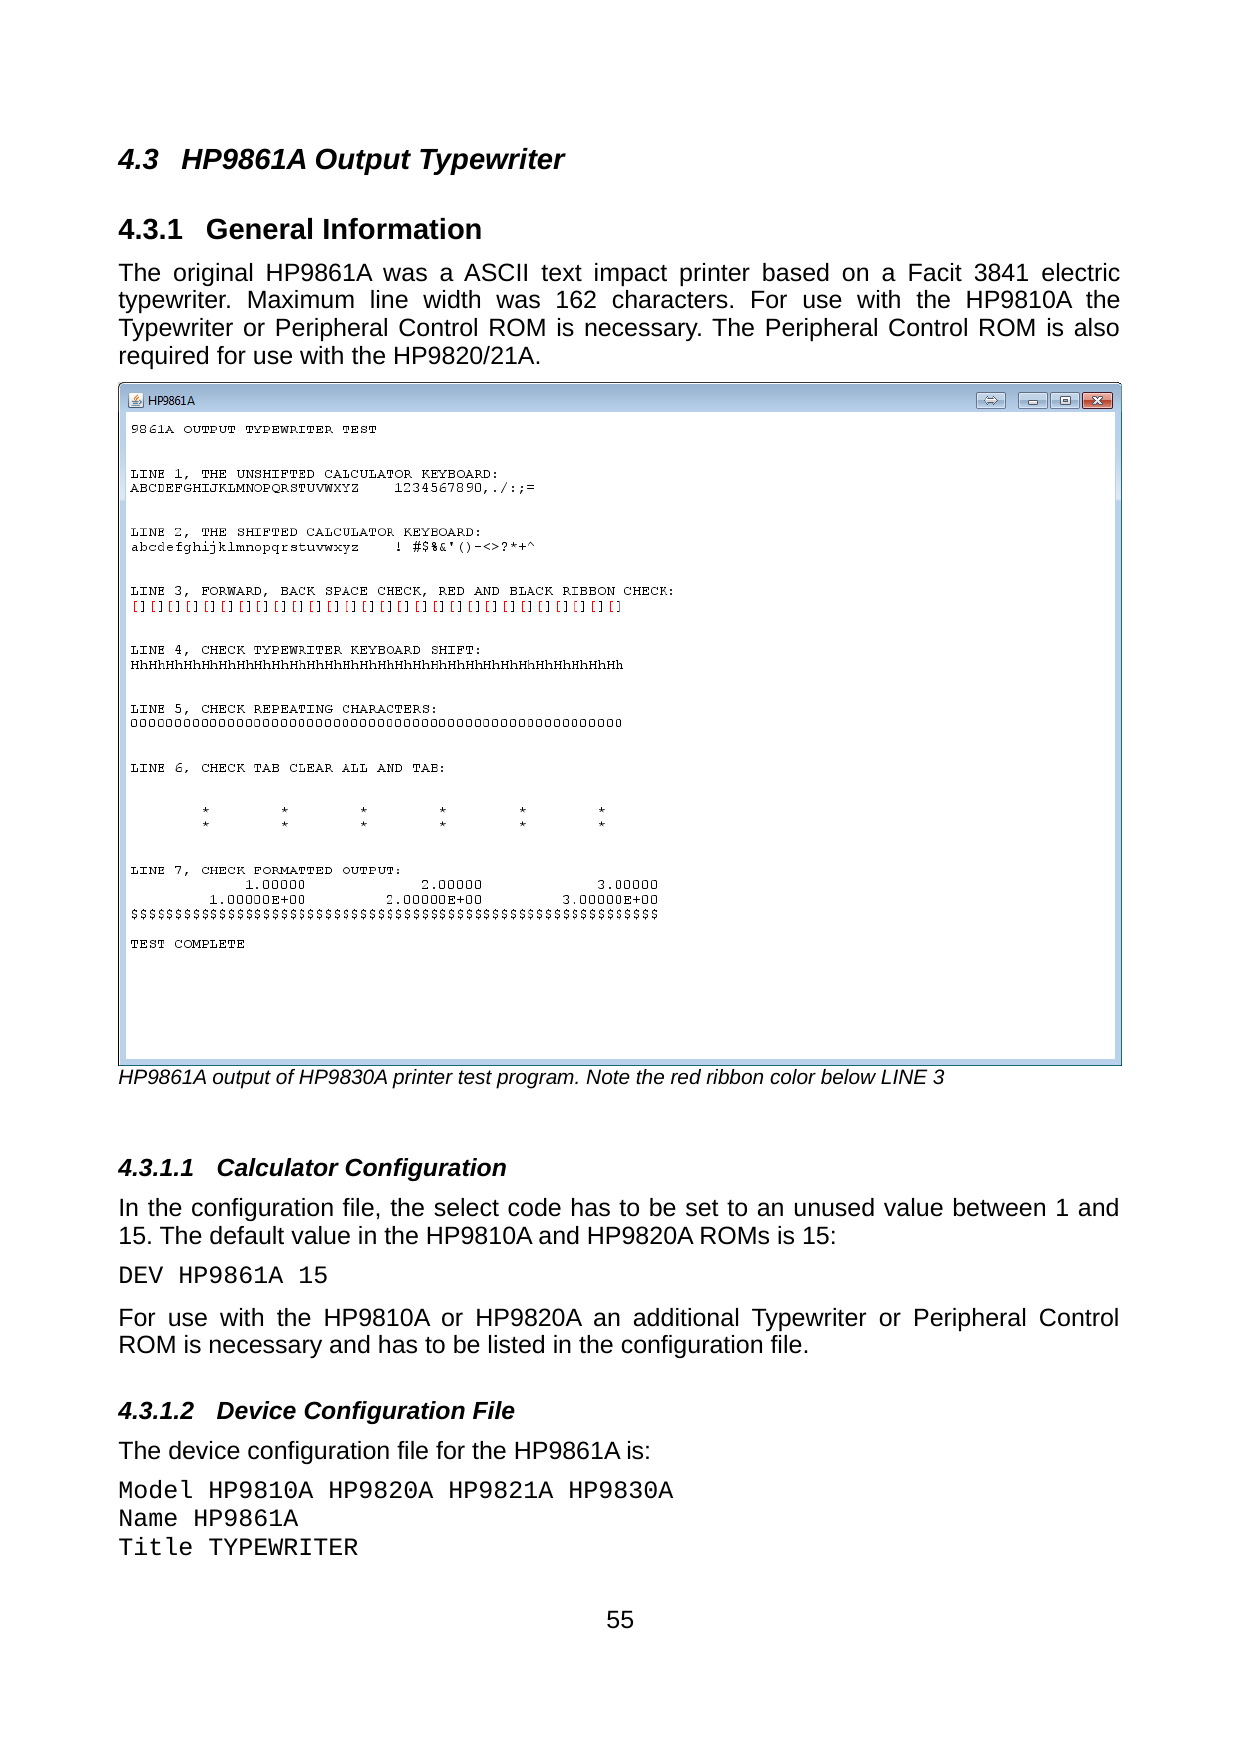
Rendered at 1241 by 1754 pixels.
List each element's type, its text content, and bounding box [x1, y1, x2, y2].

text Title TYPEWRITER [118, 1534, 1122, 1562]
picture [118, 382, 1122, 1066]
text DEV HP9861A 15 [118, 1263, 1122, 1291]
text HP9861A output of HP9830A printer test program. Note the red ribbon color below LINE 3 [118, 1066, 1122, 1089]
subtitle General Information [118, 213, 1122, 246]
text Name HP9861A [118, 1506, 1122, 1534]
text For use with the HP9810A or HP9820A an additional Typewriter or Peripheral Control ROM is necessary and has to be listed in the configuration file. [118, 1303, 1122, 1359]
text The original HP9861A was a ASCII text impact printer based on a Facit 3841 electric typewriter. Maximum line width was 162 characters. For use with the HP9810A the Typewriter or Peripheral Control ROM is necessary. The Peripheral Control ROM is also required for use with the HP9820/21A. [118, 258, 1122, 370]
text In the configuration file, the select code has to be set to an unused value between 1 and 15. The default value in the HP9810A and HP9820A ROMs is 15: [118, 1194, 1122, 1250]
subtitle HP9861A Output Typewriter [118, 143, 1122, 176]
text Model HP9810A HP9820A HP9821A HP9830A [118, 1477, 1122, 1506]
subtitle Device Configuration File [118, 1397, 1122, 1424]
subtitle Calculator Configuration [118, 1154, 1122, 1182]
text The device configuration file for the HP9861A is: [118, 1437, 1122, 1465]
